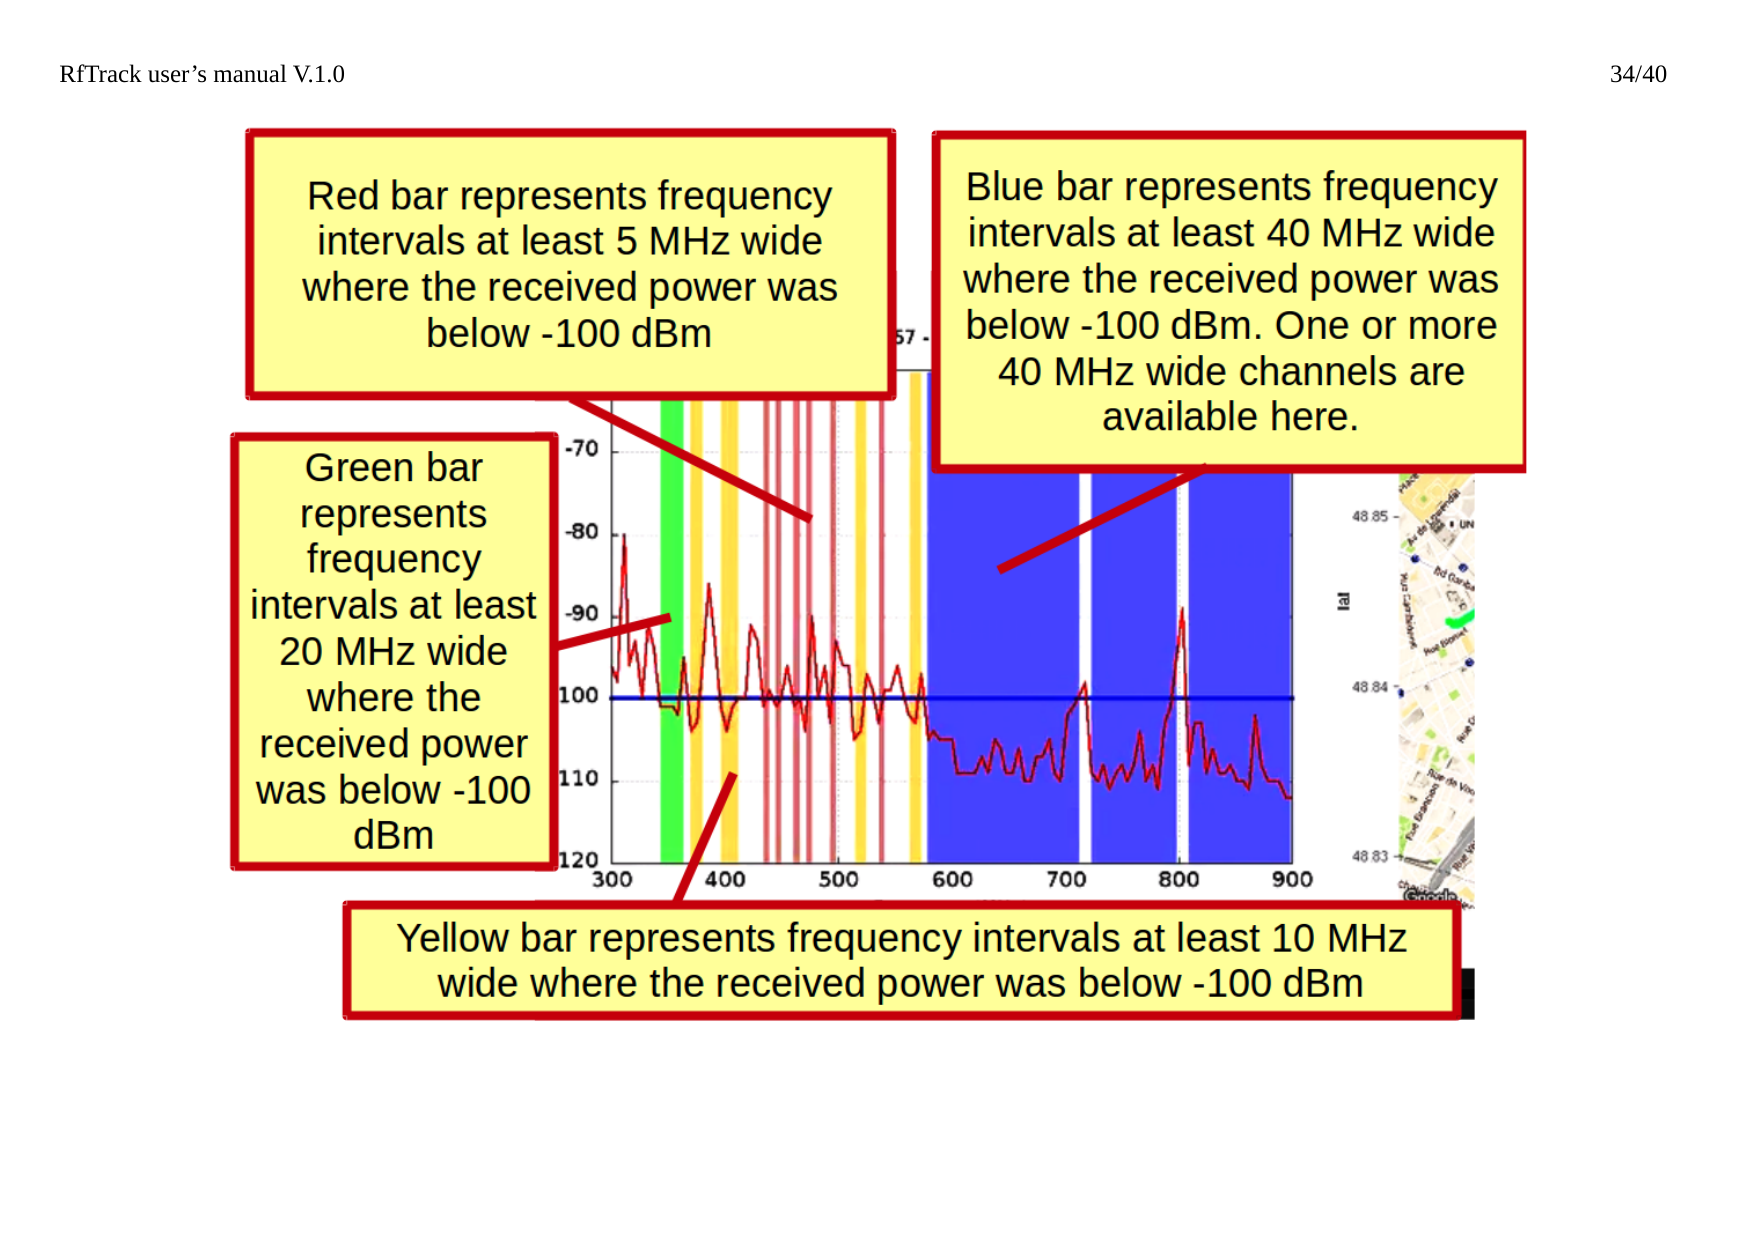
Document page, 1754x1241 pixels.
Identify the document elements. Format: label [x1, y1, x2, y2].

picture [227, 117, 1527, 1035]
